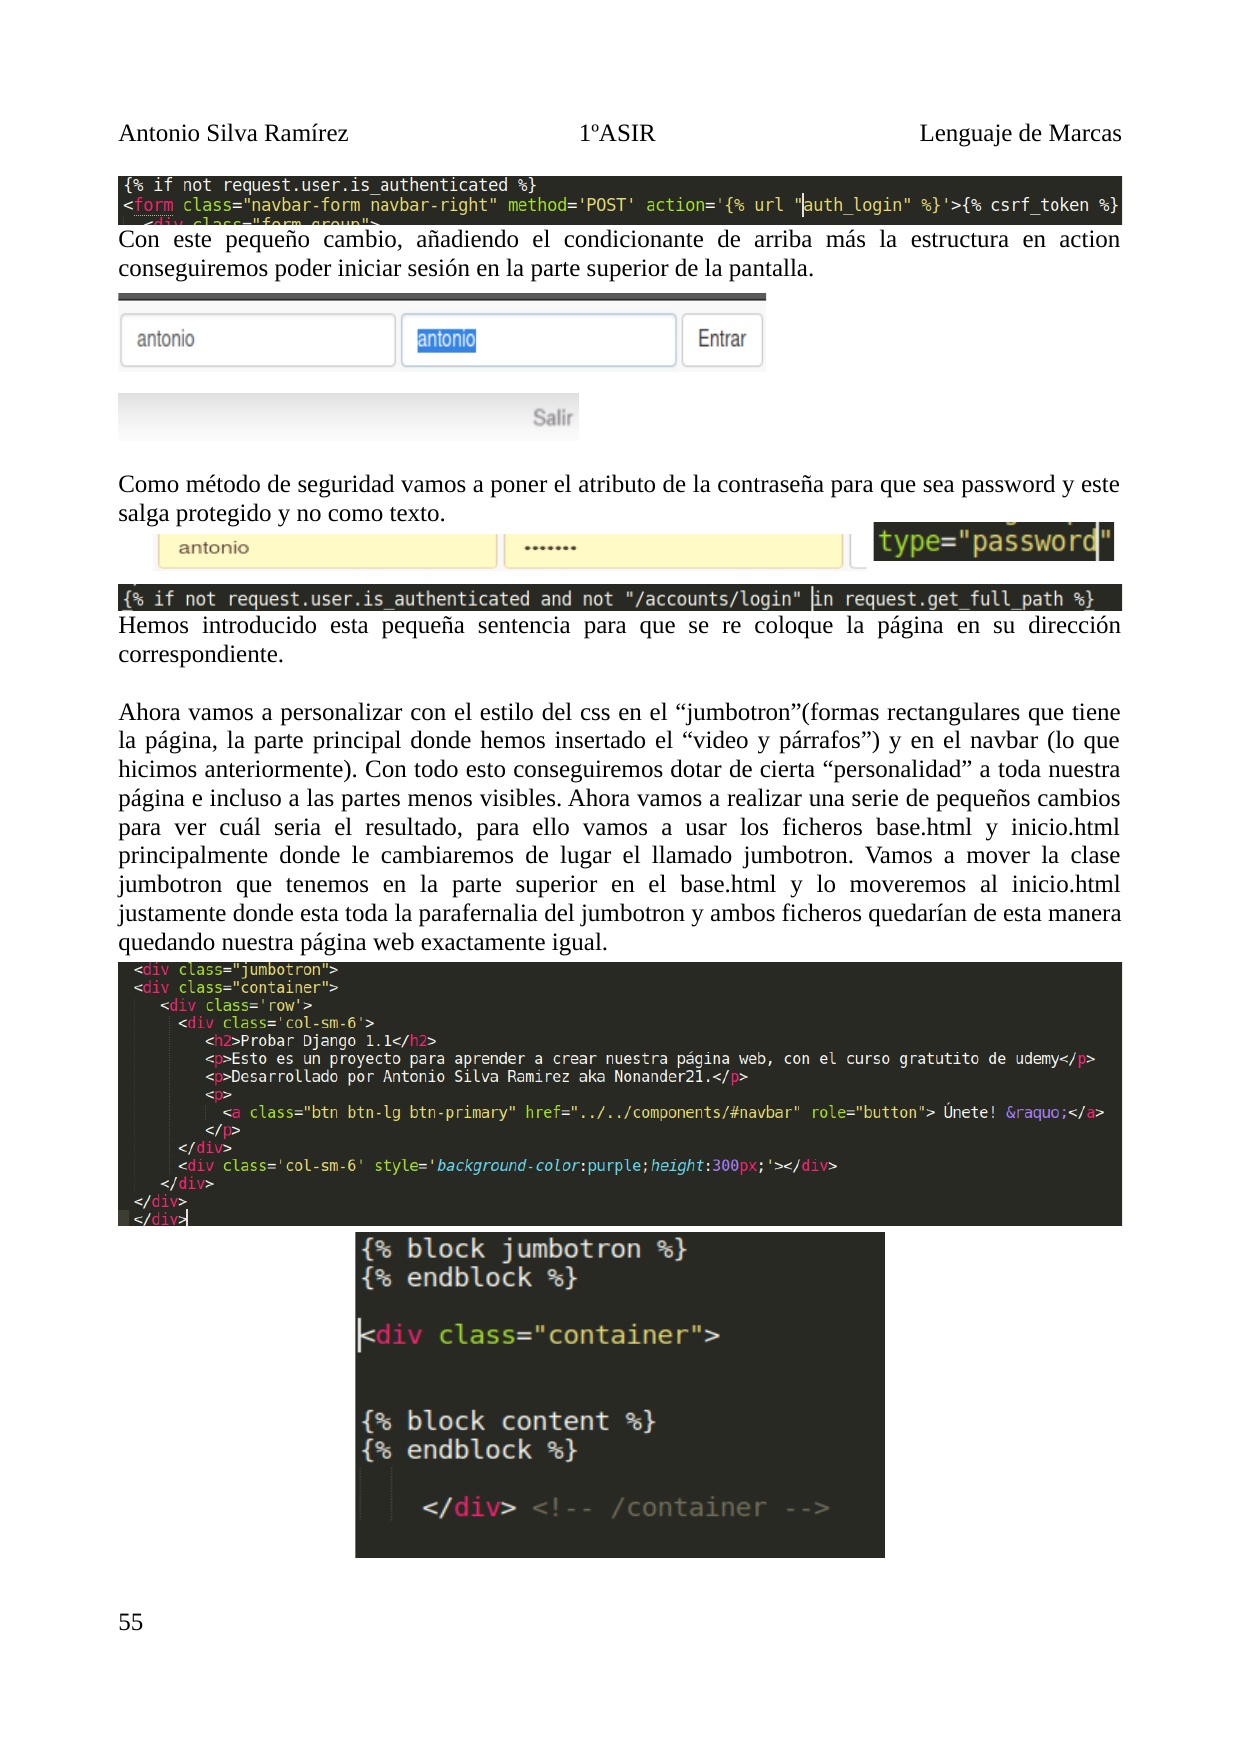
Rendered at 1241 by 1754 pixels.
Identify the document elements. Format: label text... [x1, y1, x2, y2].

picture [118, 393, 579, 441]
picture [118, 293, 767, 372]
text Con este pequeño cambio, añadiendo el condicionante de arriba más la estructura en action conseguiremos poder iniciar sesión en la parte superior de la pantalla. [118, 225, 1122, 282]
picture [118, 176, 1123, 225]
text Hemos introducido esta pequeña sentencia para que se re coloque la página en su dirección correspondiente. [118, 611, 1122, 668]
picture [355, 1232, 885, 1558]
picture [873, 522, 1115, 561]
text Ahora vamos a personalizar con el estilo del css en el “jumbotron”(formas rectangulares que tiene la página, la parte principal donde hemos insertado el “video y párrafos”) y en el navbar (lo que hicimos anteriormente). Con todo esto conseguiremos dotar de cierta “personalidad” a toda nuestra página e incluso a las partes menos visibles. Ahora vamos a realizar una serie de pequeños cambios para ver cuál seria el resultado, para ello vamos a usar los ficheros base.html y inicio.html principalmente donde le cambiaremos de lugar el llamado jumbotron. Vamos a mover la clase jumbotron que tenemos en la parte superior en el base.html y lo moveremos al inicio.html justamente donde esta toda la parafernalia del jumbotron y ambos ficheros quedarían de esta manera quedando nuestra página web exactamente igual. [118, 697, 1122, 955]
text Como método de seguridad vamos a poner el atributo de la contraseña para que sea password y este salga protegido y no como texto. [118, 469, 1122, 527]
picture [118, 962, 1123, 1226]
picture [118, 584, 1123, 611]
picture [152, 534, 867, 571]
